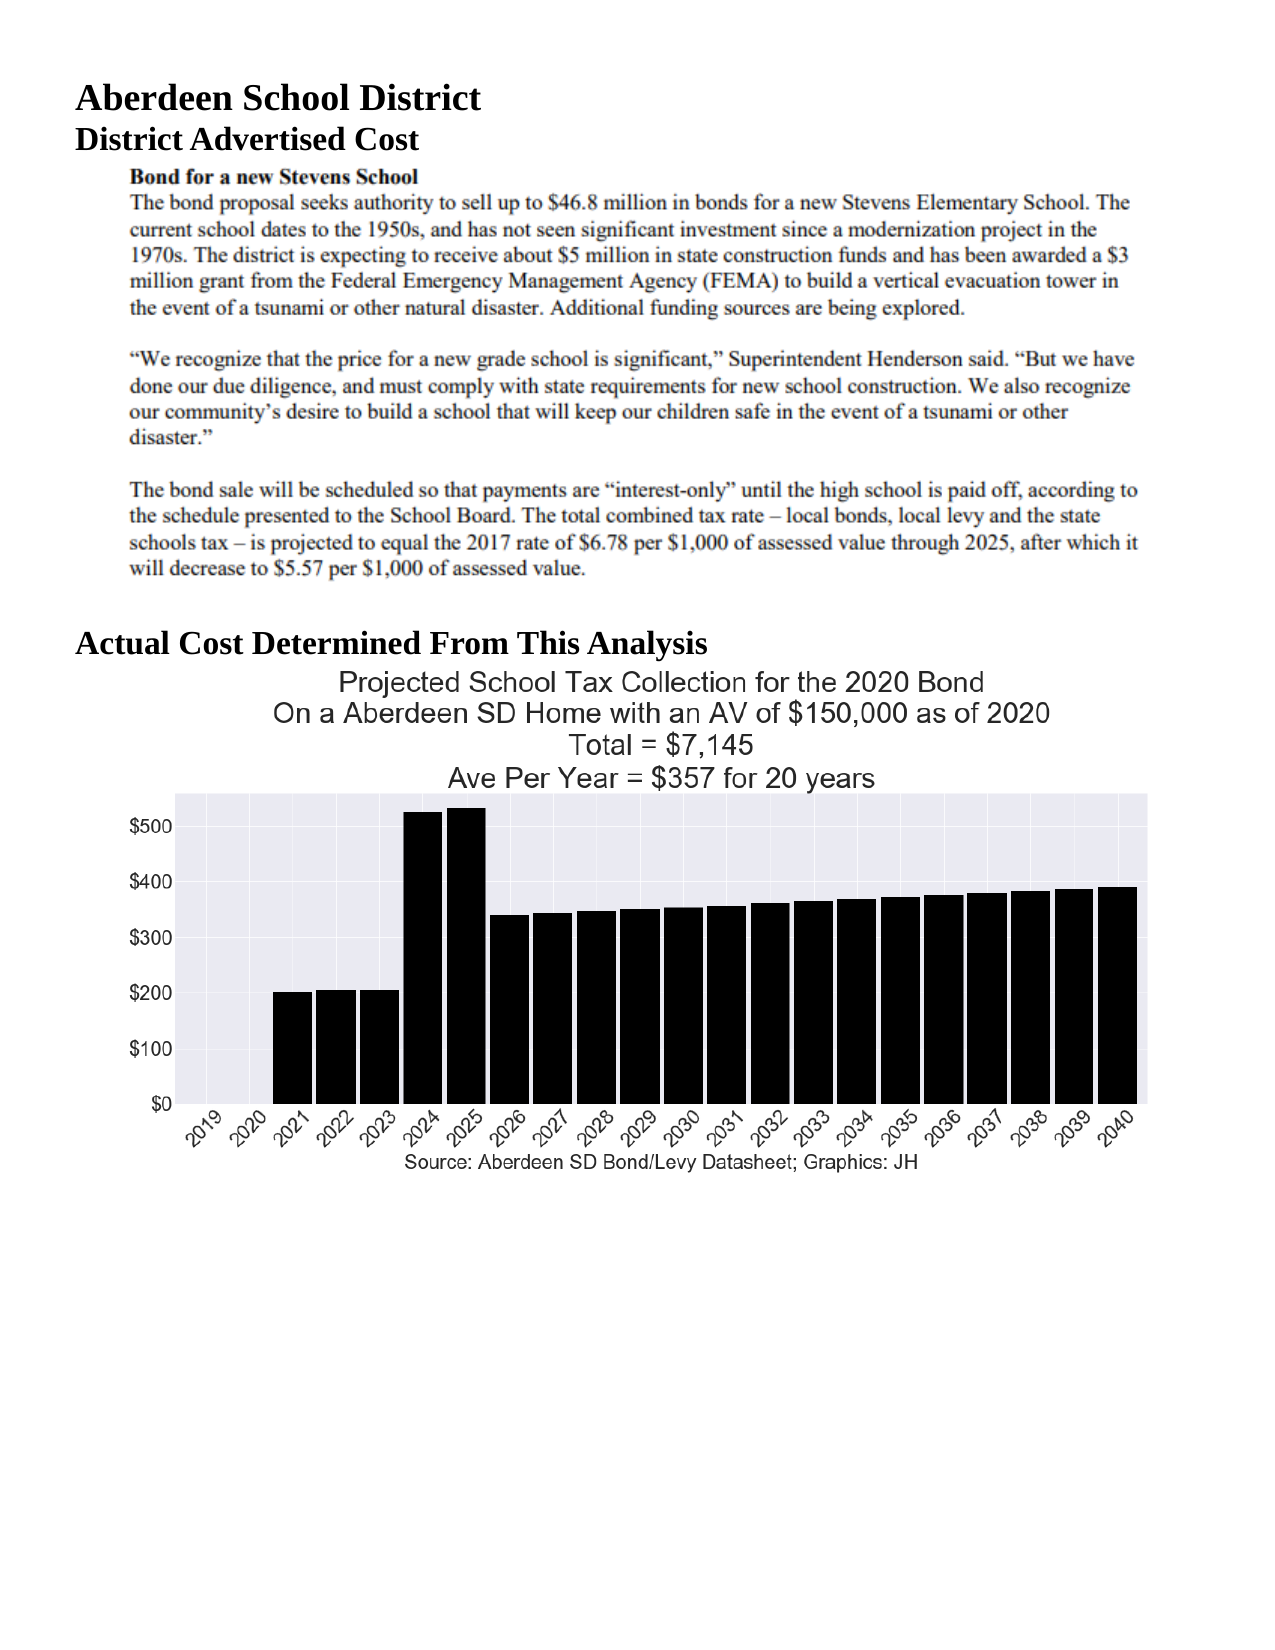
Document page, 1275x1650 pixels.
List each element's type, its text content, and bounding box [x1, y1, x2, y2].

picture [118, 157, 1157, 595]
subtitle Aberdeen School District [75, 75, 1200, 119]
subtitle District Advertised Cost [75, 119, 1200, 157]
subtitle Actual Cost Determined From This Analysis [75, 623, 1200, 662]
picture [118, 662, 1157, 1182]
